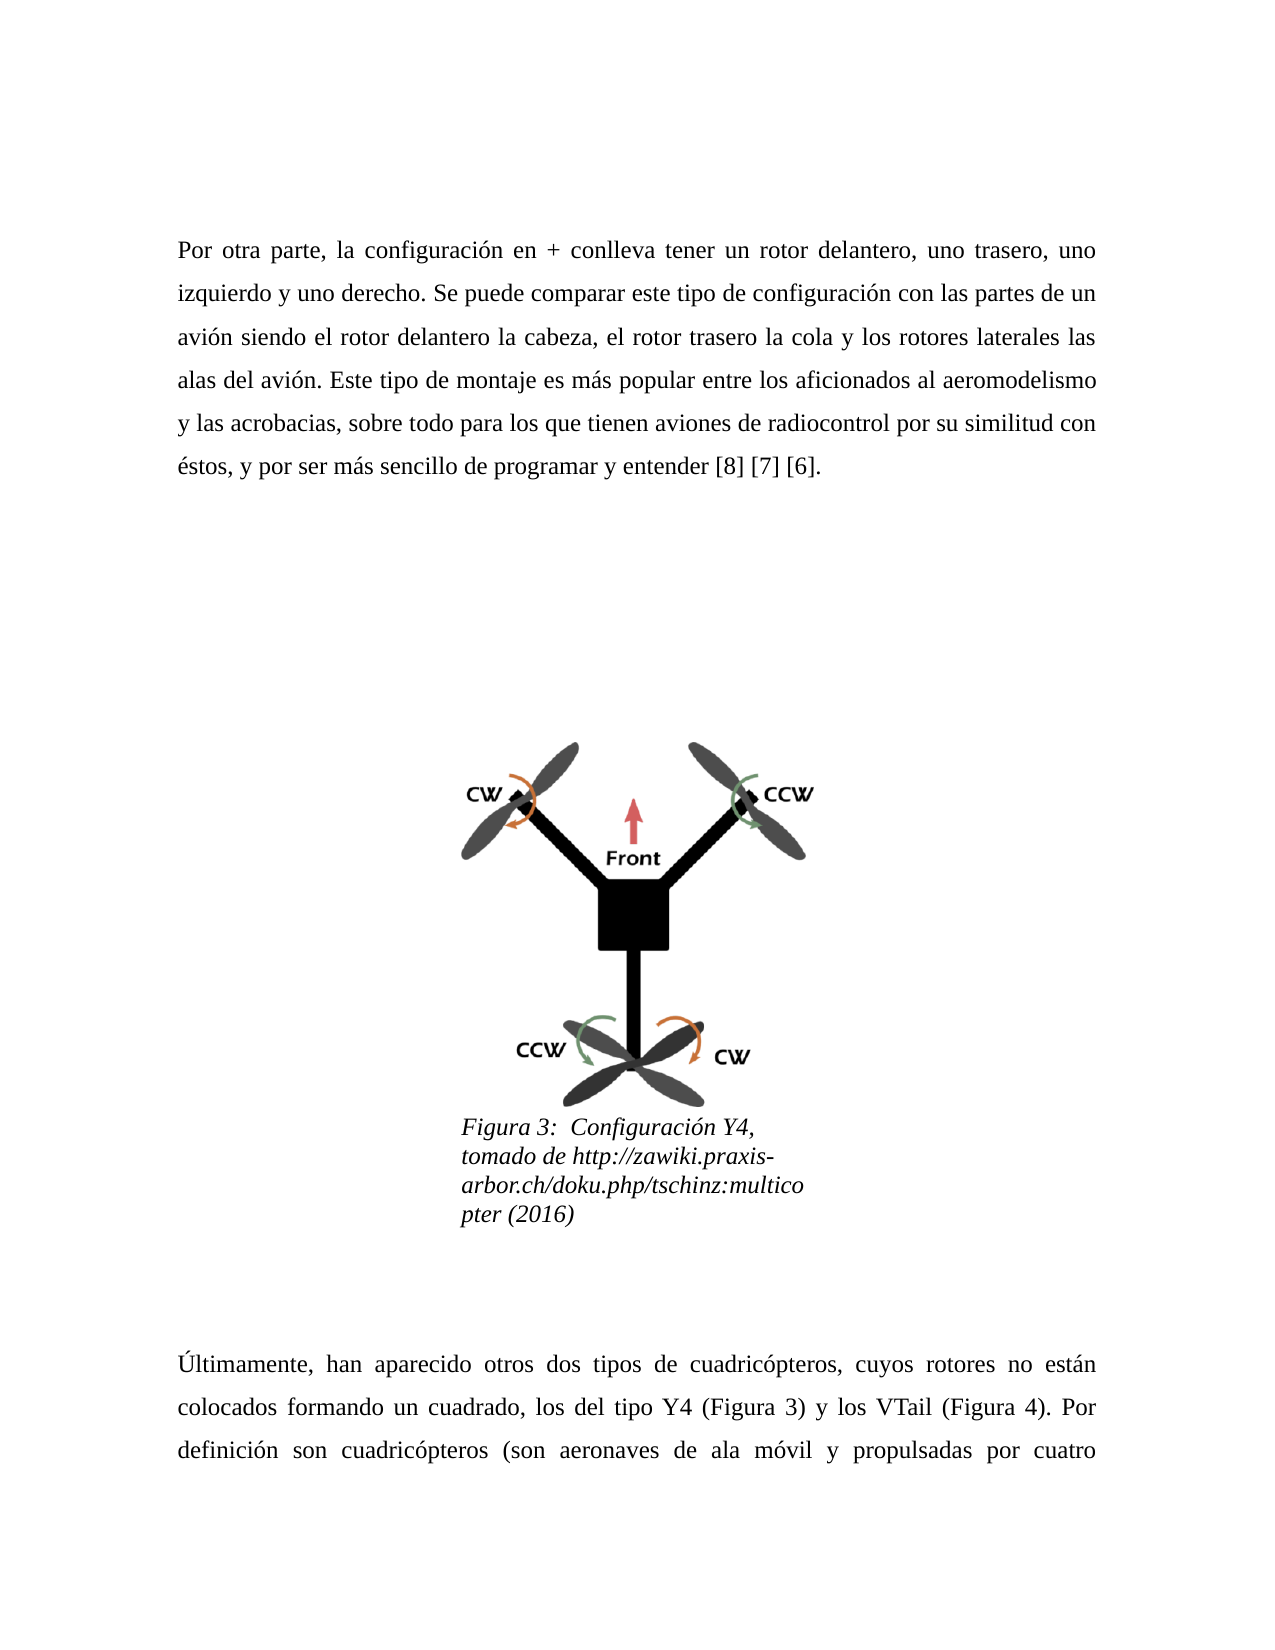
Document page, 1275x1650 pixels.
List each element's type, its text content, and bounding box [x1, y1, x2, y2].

text Por otra parte, la configuración en + conlleva tener un rotor delantero, uno trasero, uno izquierdo y uno derecho. Se puede comparar este tipo de configuración con las partes de un avión siendo el rotor delantero la cabeza, el rotor trasero la cola y los rotores laterales las alas del avión. Este tipo de montaje es más popular entre los aficionados al aeromodelismo y las acrobacias, sobre todo para los que tienen aviones de radiocontrol por su similitud con éstos, y por ser más sencillo de programar y entender [8] [7] [6]. [177, 235, 1098, 480]
picture [461, 742, 814, 1107]
text Últimamente, han aparecido otros dos tipos de cuadricópteros, cuyos rotores no están colocados formando un cuadrado, los del tipo Y4 (Figura 3) y los VTail (Figura 4). Por definición son cuadricópteros (son aeronaves de ala móvil y propulsadas por cuatro [177, 1349, 1098, 1464]
text Figura 3: Configuración Y4, tomado de http://zawiki.praxis-arbor.ch/doku.php/tschinz:multicopter (2016) [461, 1107, 814, 1227]
